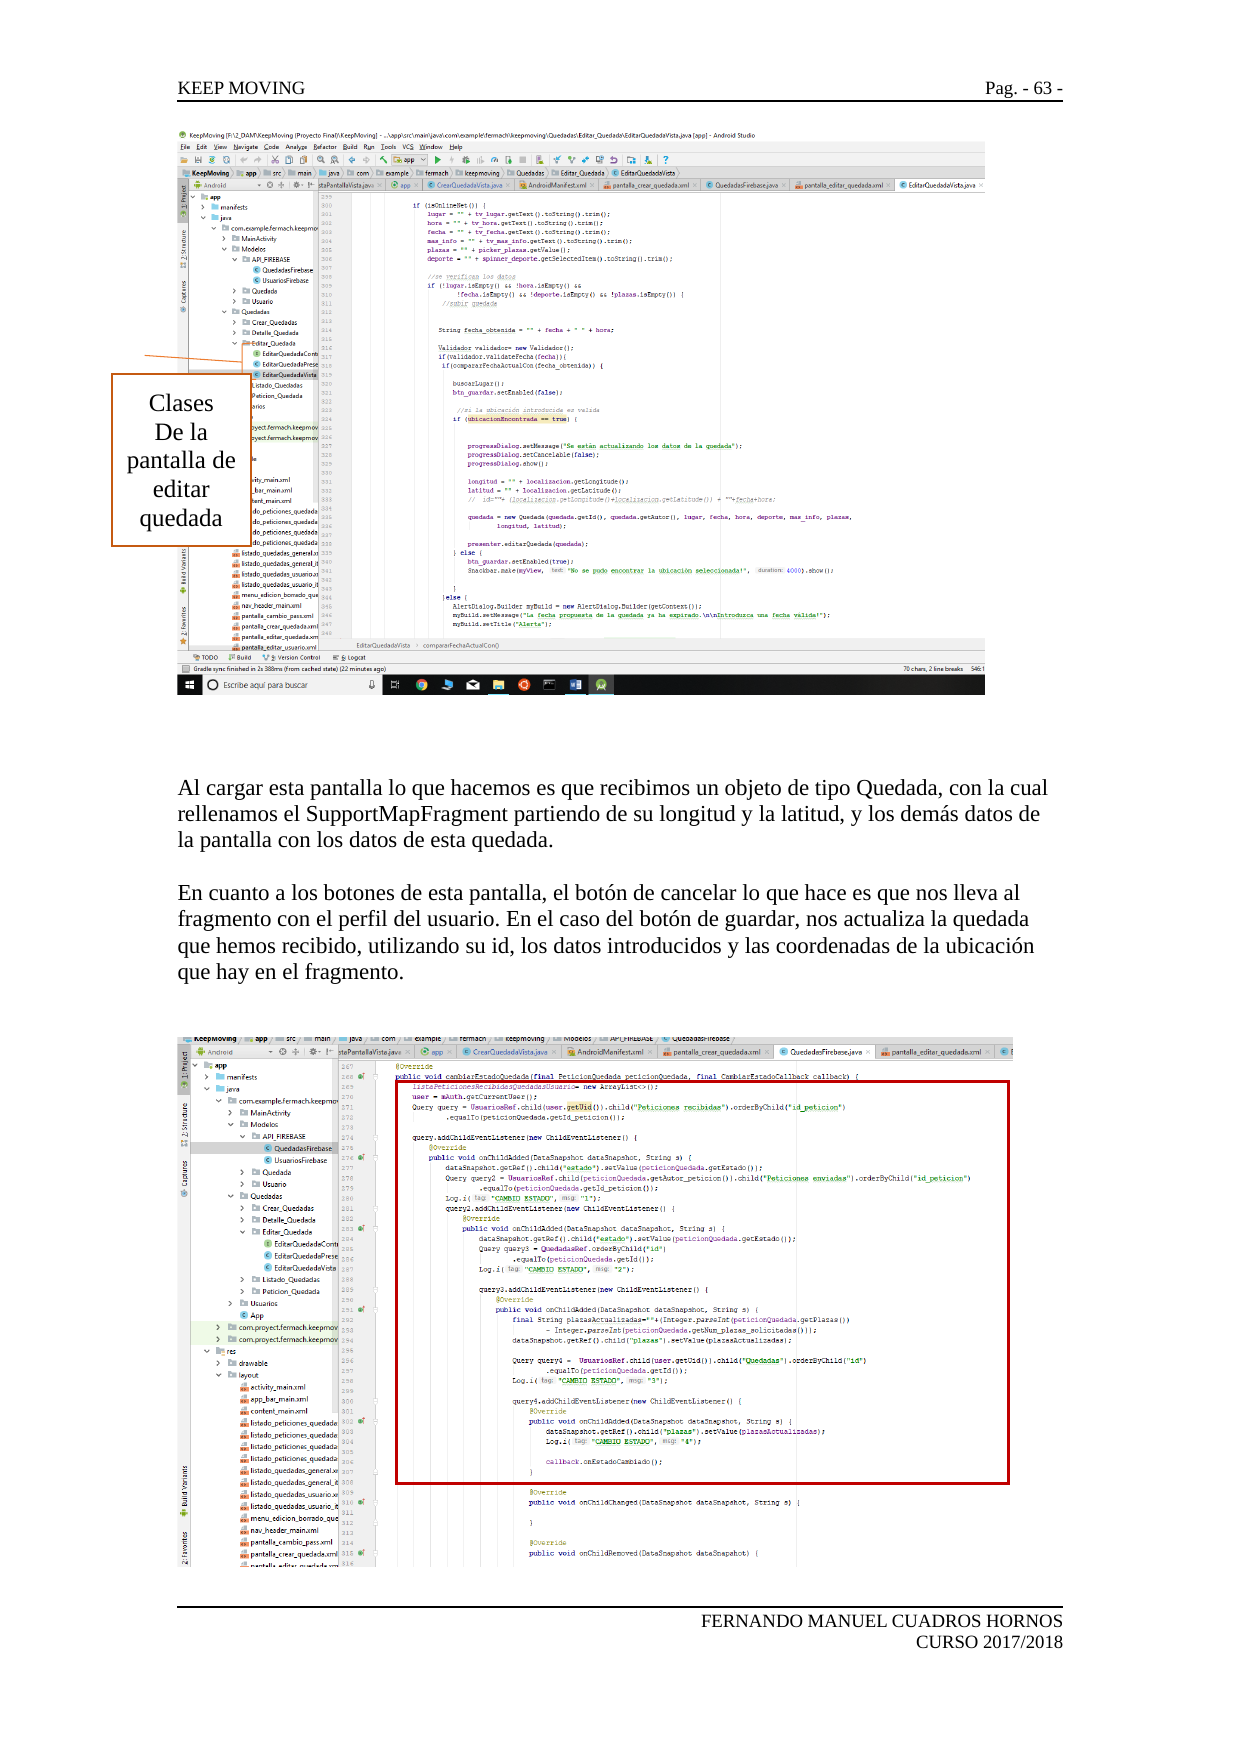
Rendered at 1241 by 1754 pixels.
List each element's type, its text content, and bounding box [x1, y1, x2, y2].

text Al cargar esta pantalla lo que hacemos es que recibimos un objeto de tipo Quedada, con la cual rellenamos el SupportMapFragment partiendo de su longitud y la latitud, y los demás datos de la pantalla con los datos de esta quedada. [177, 774, 1063, 853]
text En cuanto a los botones de esta pantalla, el botón de cancelar lo que hace es que nos lleva al fragmento con el perfil del usuario. En el caso del botón de guardar, nos actualiza la quedada que hemos recibido, utilizando su id, los datos introducidos y las coordenadas de la ubicación que hay en el fragmento. [177, 879, 1063, 984]
